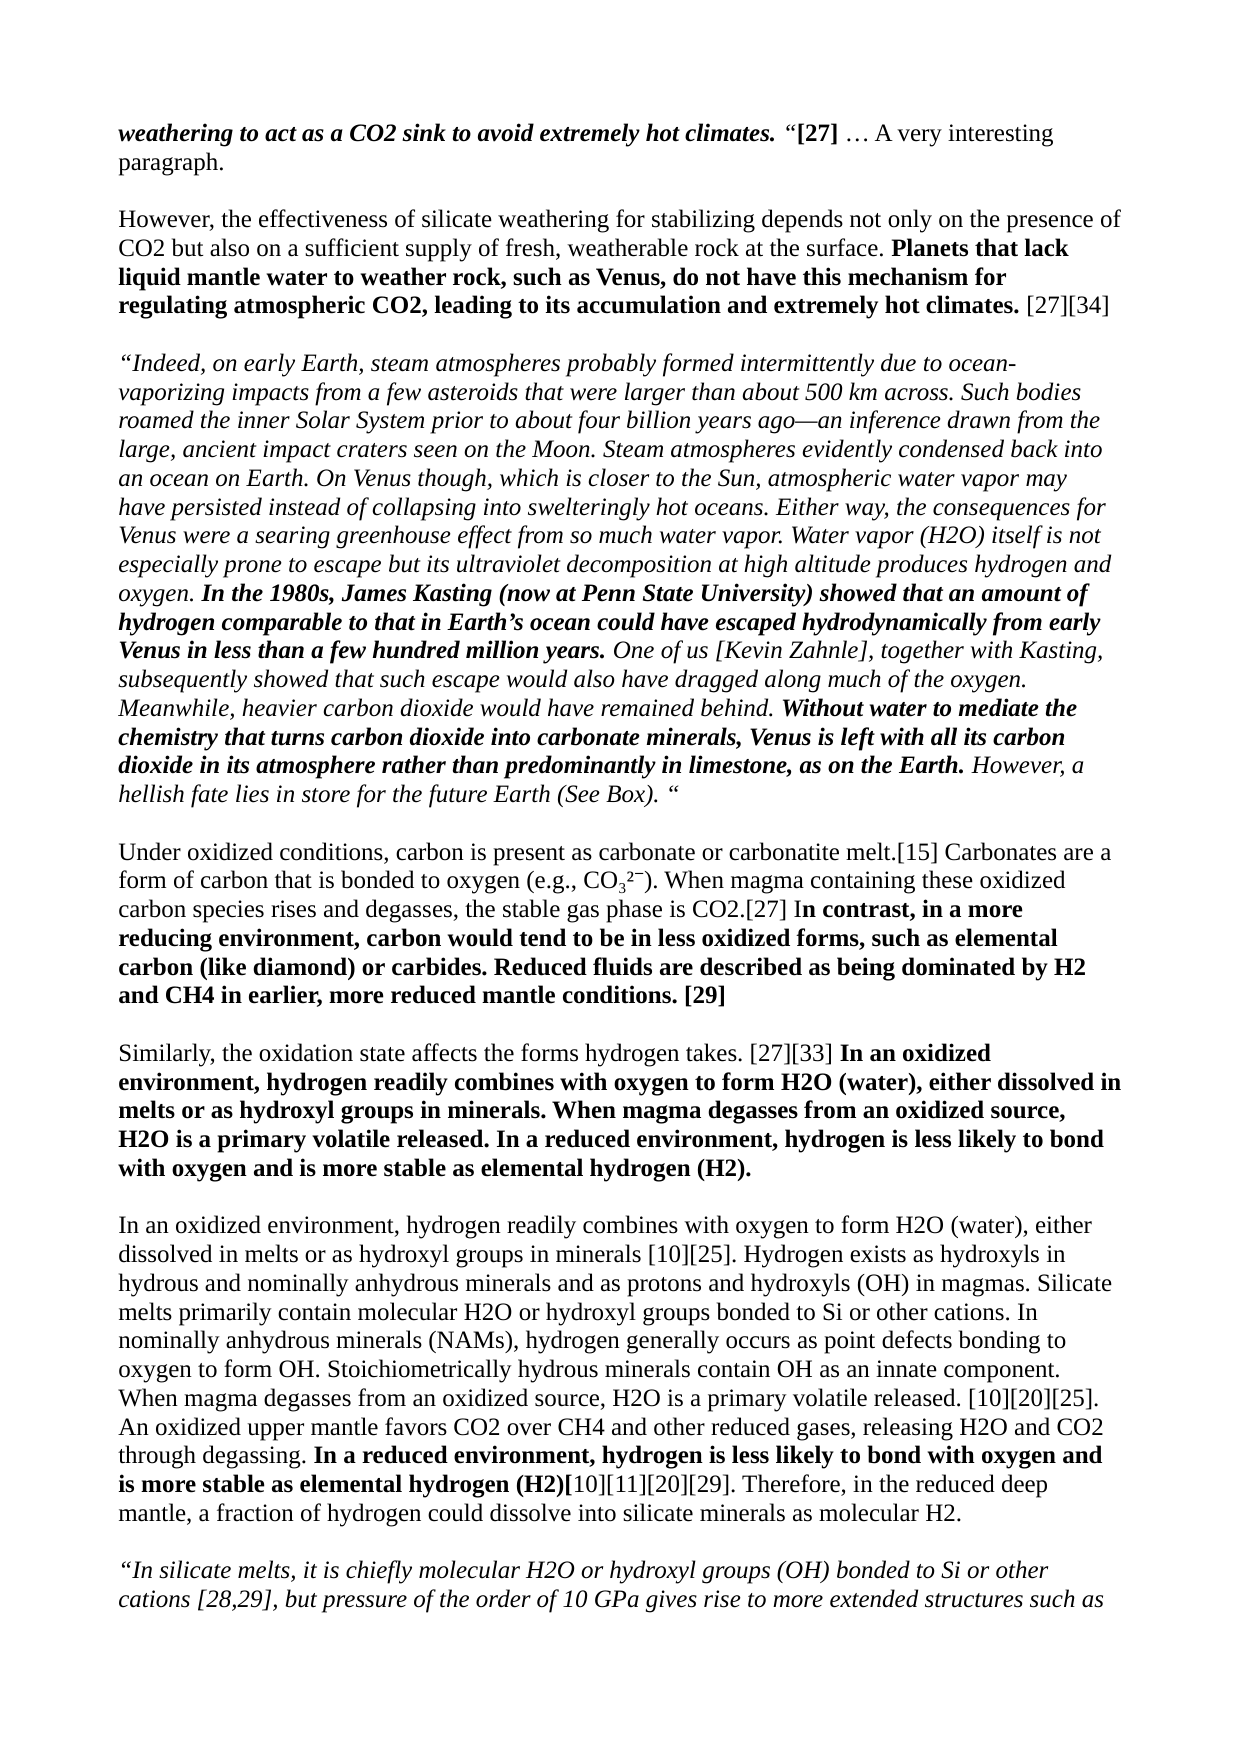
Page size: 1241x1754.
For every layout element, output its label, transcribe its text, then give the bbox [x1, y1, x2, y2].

text However, the effectiveness of silicate weathering for stabilizing depends not only on the presence of CO2 but also on a sufficient supply of fresh, weatherable rock at the surface. Planets that lack liquid mantle water to weather rock, such as Venus, do not have this mechanism for regulating atmospheric CO2, leading to its accumulation and extremely hot climates. [27][34] [118, 204, 1122, 319]
text In an oxidized environment, hydrogen readily combines with oxygen to form H2O (water), either dissolved in melts or as hydroxyl groups in minerals [10][25]. Hydrogen exists as hydroxyls in hydrous and nominally anhydrous minerals and as protons and hydroxyls (OH) in magmas. Silicate melts primarily contain molecular H2O or hydroxyl groups bonded to Si or other cations. In nominally anhydrous minerals (NAMs), hydrogen generally occurs as point defects bonding to oxygen to form OH. Stoichiometrically hydrous minerals contain OH as an innate component. When magma degasses from an oxidized source, H2O is a primary volatile released. [10][20][25]. An oxidized upper mantle favors CO2 over CH4 and other reduced gases, releasing H2O and CO2 through degassing. In a reduced environment, hydrogen is less likely to bond with oxygen and is more stable as elemental hydrogen (H2)[10][11][20][29]. Therefore, in the reduced deep mantle, a fraction of hydrogen could dissolve into silicate minerals as molecular H2. [118, 1211, 1122, 1527]
text weathering to act as a CO2 sink to avoid extremely hot climates. “[27] … A very interesting paragraph. [118, 118, 1122, 176]
text “In silicate melts, it is chiefly molecular H2O or hydroxyl groups (OH) bonded to Si or other cations [28,29], but pressure of the order of 10 GPa gives rise to more extended structures such as [118, 1556, 1122, 1613]
text Similarly, the oxidation state affects the forms hydrogen takes. [27][33] In an oxidized environment, hydrogen readily combines with oxygen to form H2O (water), either dissolved in melts or as hydroxyl groups in minerals. When magma degasses from an oxidized source, H2O is a primary volatile released. In a reduced environment, hydrogen is less likely to bond with oxygen and is more stable as elemental hydrogen (H2). [118, 1038, 1122, 1182]
text Under oxidized conditions, carbon is present as carbonate or carbonatite melt.[15] Carbonates are a form of carbon that is bonded to oxygen (e.g., CO₃²⁻). When magma containing these oxidized carbon species rises and degasses, the stable gas phase is CO2.[27] In contrast, in a more reducing environment, carbon would tend to be in less oxidized forms, such as elemental carbon (like diamond) or carbides. Reduced fluids are described as being dominated by H2 and CH4 in earlier, more reduced mantle conditions. [29] [118, 837, 1122, 1009]
text “Indeed, on early Earth, steam atmospheres probably formed intermittently due to ocean-vaporizing impacts from a few asteroids that were larger than about 500 km across. Such bodies roamed the inner Solar System prior to about four billion years ago—an inference drawn from the large, ancient impact craters seen on the Moon. Steam atmospheres evidently condensed back into an ocean on Earth. On Venus though, which is closer to the Sun, atmospheric water vapor may have persisted instead of collapsing into swelteringly hot oceans. Either way, the consequences for Venus were a searing greenhouse effect from so much water vapor. Water vapor (H2O) itself is not especially prone to escape but its ultraviolet decomposition at high altitude produces hydrogen and oxygen. In the 1980s, James Kasting (now at Penn State University) showed that an amount of hydrogen comparable to that in Earth’s ocean could have escaped hydrodynamically from early Venus in less than a few hundred million years. One of us [Kevin Zahnle], together with Kasting, subsequently showed that such escape would also have dragged along much of the oxygen. Meanwhile, heavier carbon dioxide would have remained behind. Without water to mediate the chemistry that turns carbon dioxide into carbonate minerals, Venus is left with all its carbon dioxide in its atmosphere rather than predominantly in limestone, as on the Earth. However, a hellish fate lies in store for the future Earth (See Box). “ [118, 348, 1122, 808]
